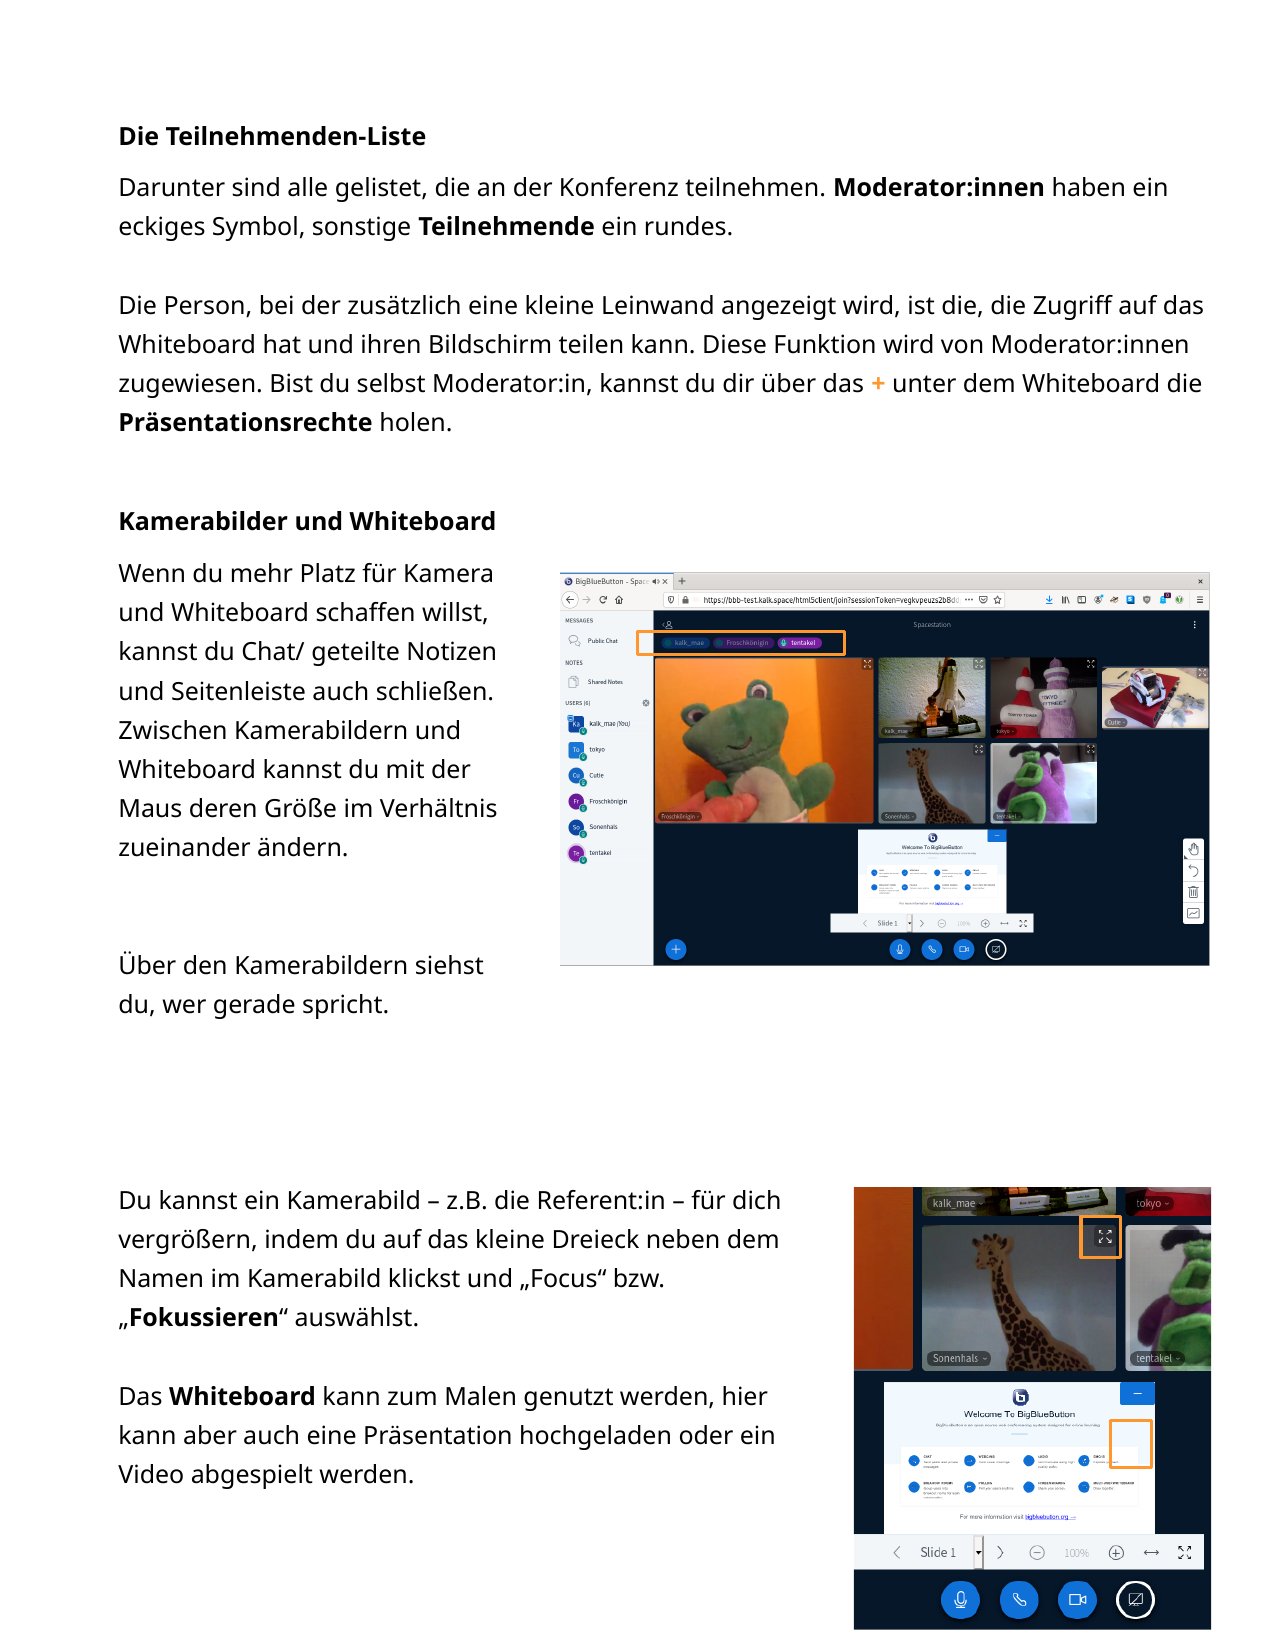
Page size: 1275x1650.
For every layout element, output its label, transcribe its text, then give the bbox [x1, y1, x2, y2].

subtitle Die Teilnehmenden-Liste [118, 118, 1216, 152]
text Wenn du mehr Platz für Kamera und Whiteboard schaffen willst, kannst du Chat/ geteilte Notizen und Seitenleiste auch schließen. [118, 556, 1216, 707]
text Die Person, bei der zusätzlich eine kleine Leinwand angezeigt wird, ist die, die Zugriff auf das Whiteboard hat und ihren Bildschirm teilen kann. Diese Funktion wird von Moderator:innen zugewiesen. Bist du selbst Moderator:in, kannst du dir über das + unter dem Whiteboard die Präsentationsrechte holen. [118, 287, 1216, 439]
text Zwischen Kamerabildern und Whiteboard kannst du mit der Maus deren Größe im Verhältnis zueinander ändern. [118, 712, 560, 864]
text Über den Kamerabildern siehst du, wer gerade spricht. [118, 947, 1216, 1021]
picture [853, 1187, 1212, 1630]
subtitle Kamerabilder und Whiteboard [118, 504, 1216, 538]
text Das Whiteboard kann zum Malen genutzt werden, hier kann aber auch eine Präsentation hochgeladen oder ein Video abgespielt werden. [118, 1378, 853, 1491]
text Darunter sind alle gelistet, die an der Konferenz teilnehmen. Moderator:innen haben ein eckiges Symbol, sonstige Teilnehmende ein rundes. [118, 170, 1216, 243]
picture [560, 572, 1210, 966]
text Du kannst ein Kamerabild – z.B. die Referent:in – für dich vergrößern, indem du auf das kleine Dreieck neben dem Namen im Kamerabild klickst und „Focus“ bzw. „Fokussieren“ auswählst. [118, 1182, 1216, 1334]
